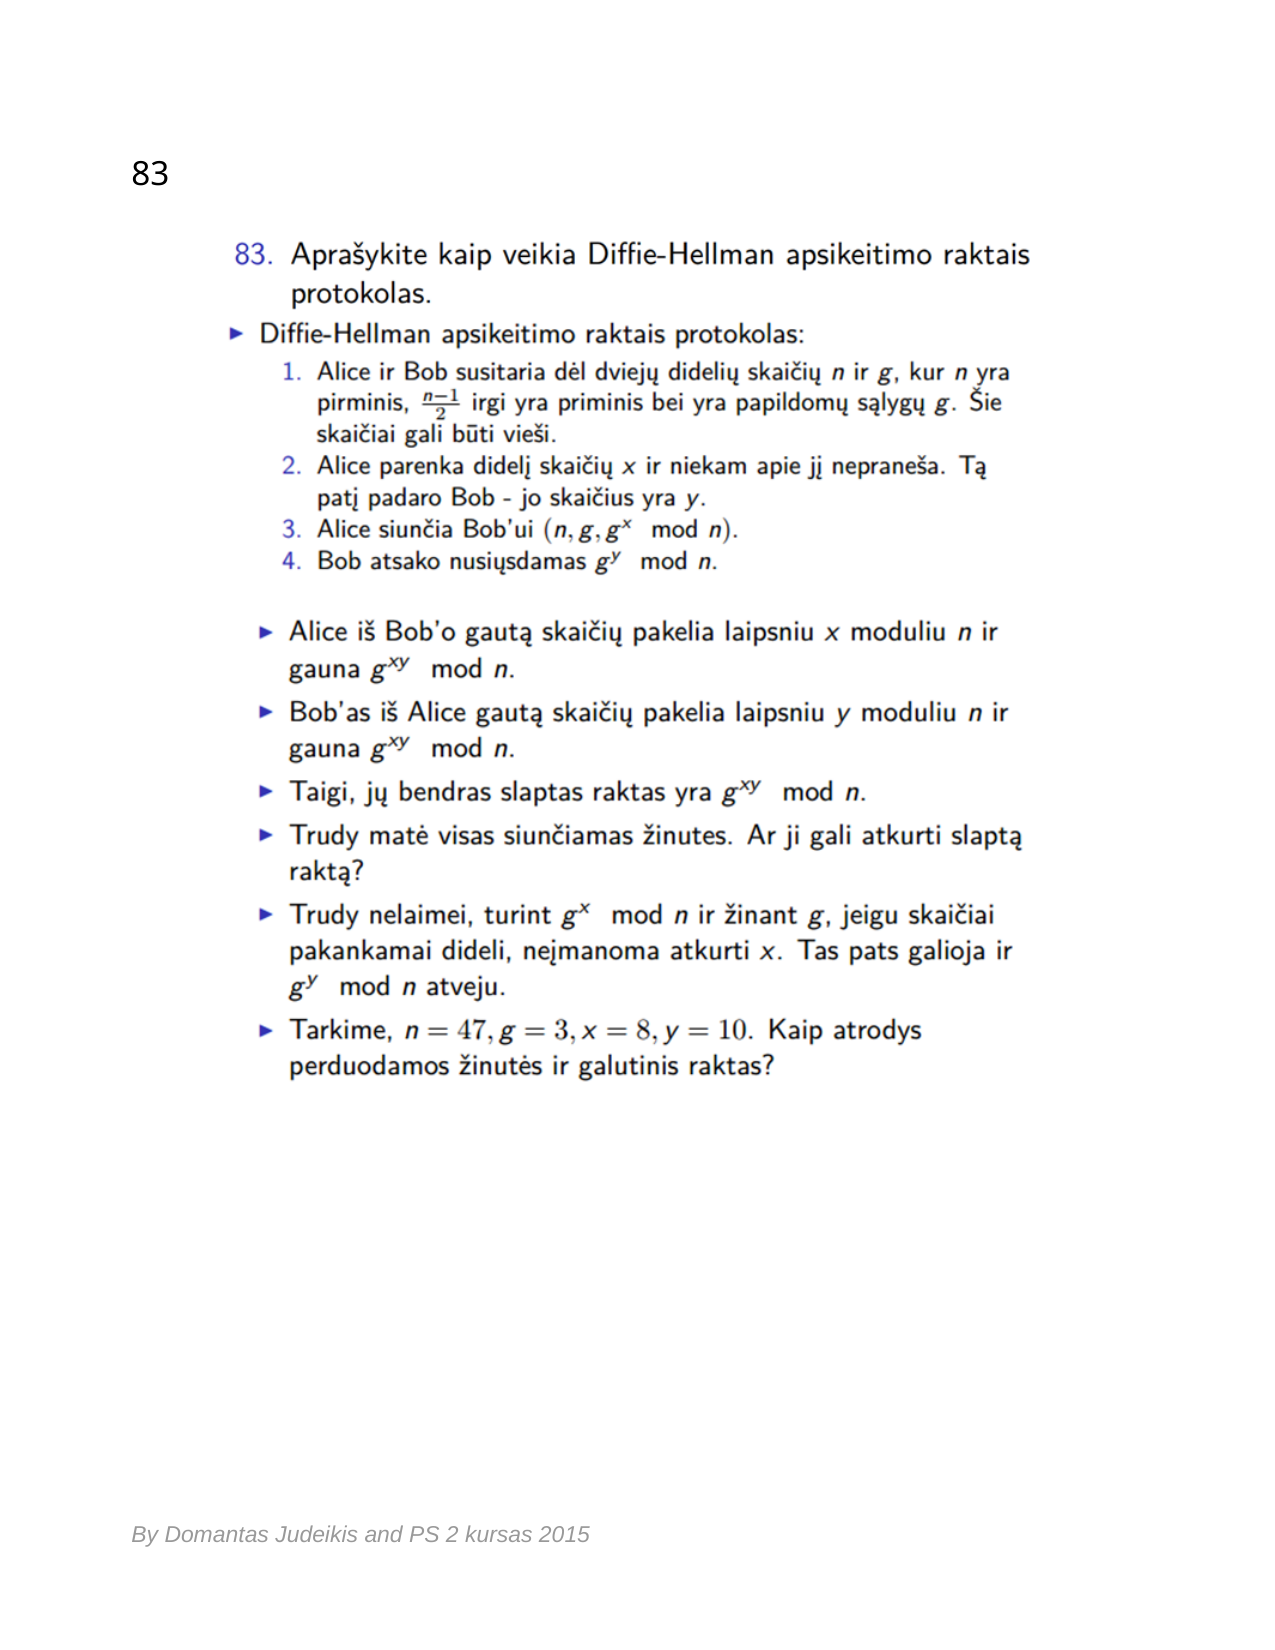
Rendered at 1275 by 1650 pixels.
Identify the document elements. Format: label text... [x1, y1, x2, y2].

picture [150, 221, 1068, 1091]
subtitle 83 [131, 150, 1144, 195]
